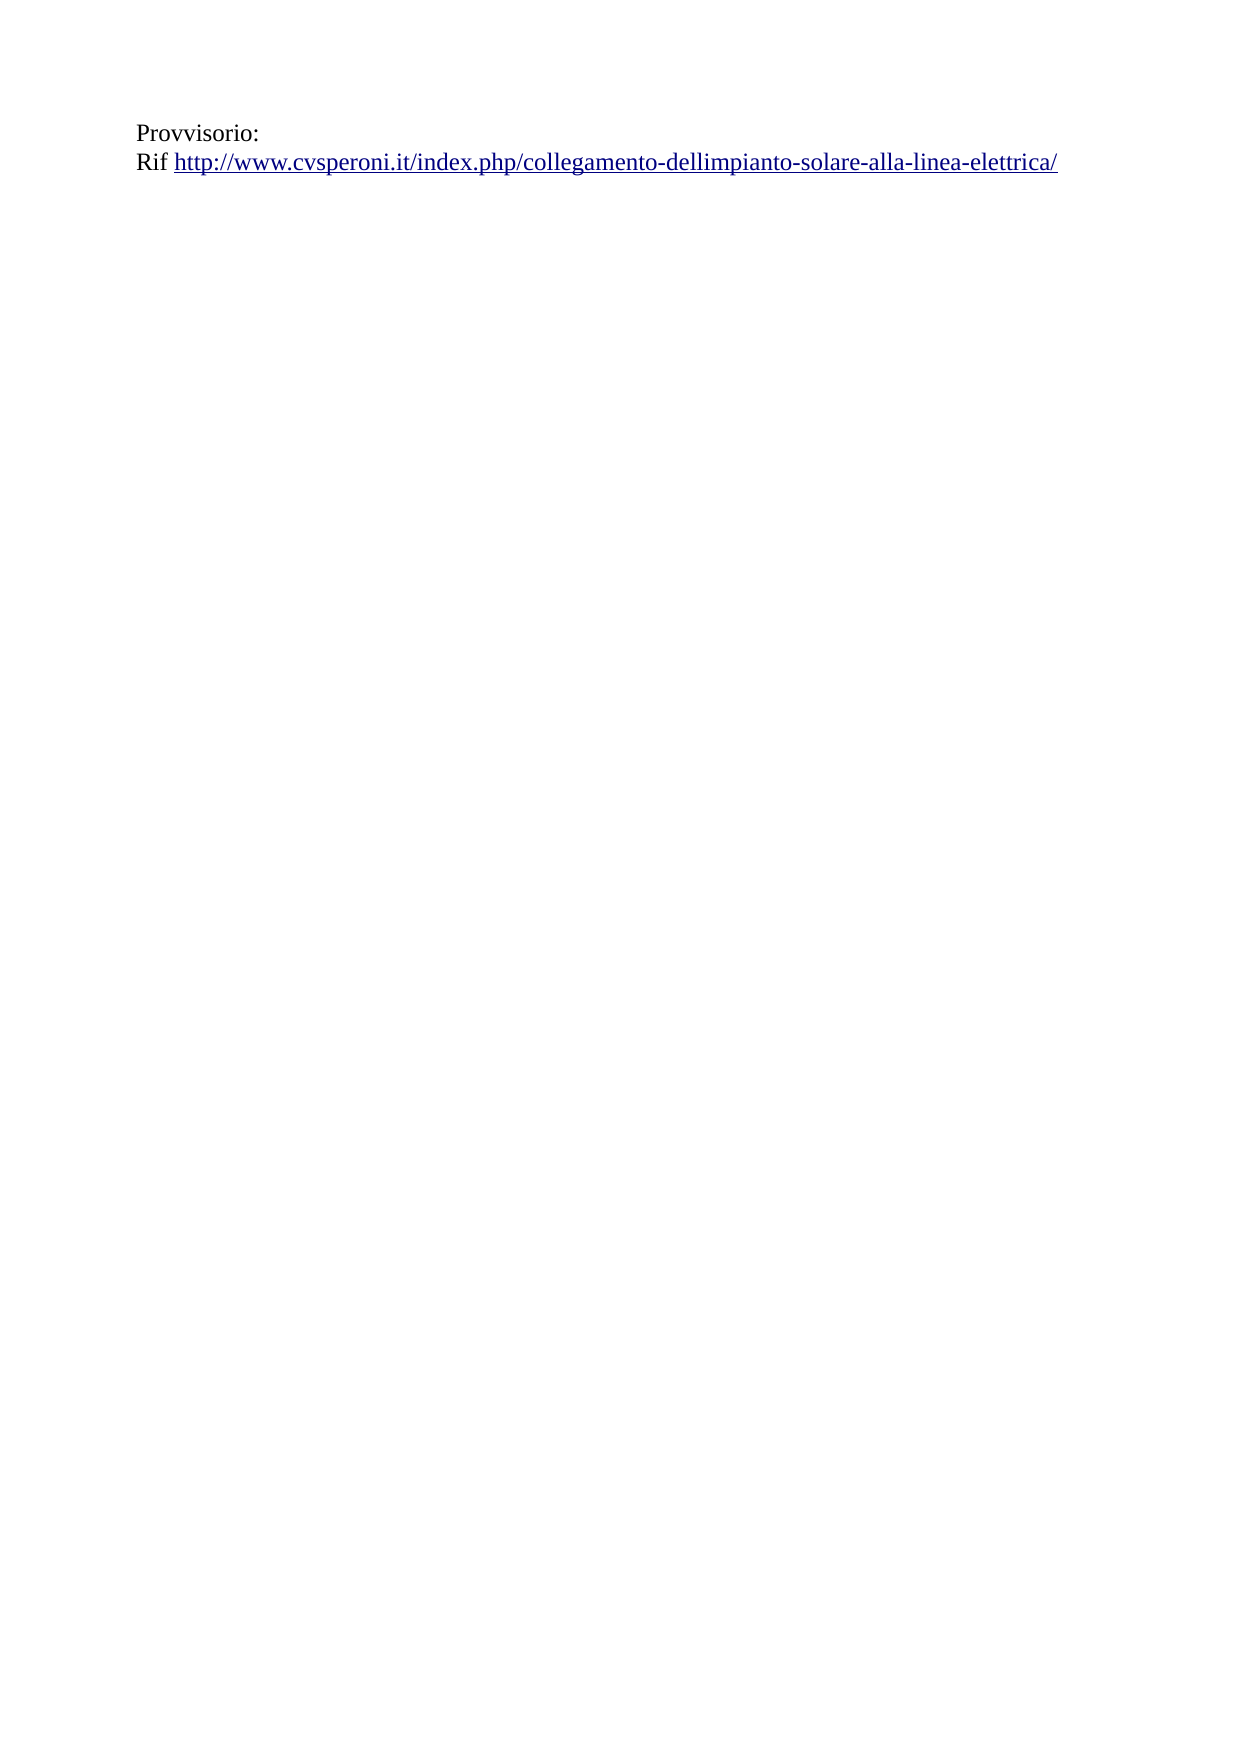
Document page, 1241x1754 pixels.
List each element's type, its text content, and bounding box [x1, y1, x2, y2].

text Rif http://www.cvsperoni.it/index.php/collegamento-dellimpianto-solare-alla-linea-elettrica/ [136, 147, 1104, 176]
text Provvisorio: [136, 118, 1104, 147]
